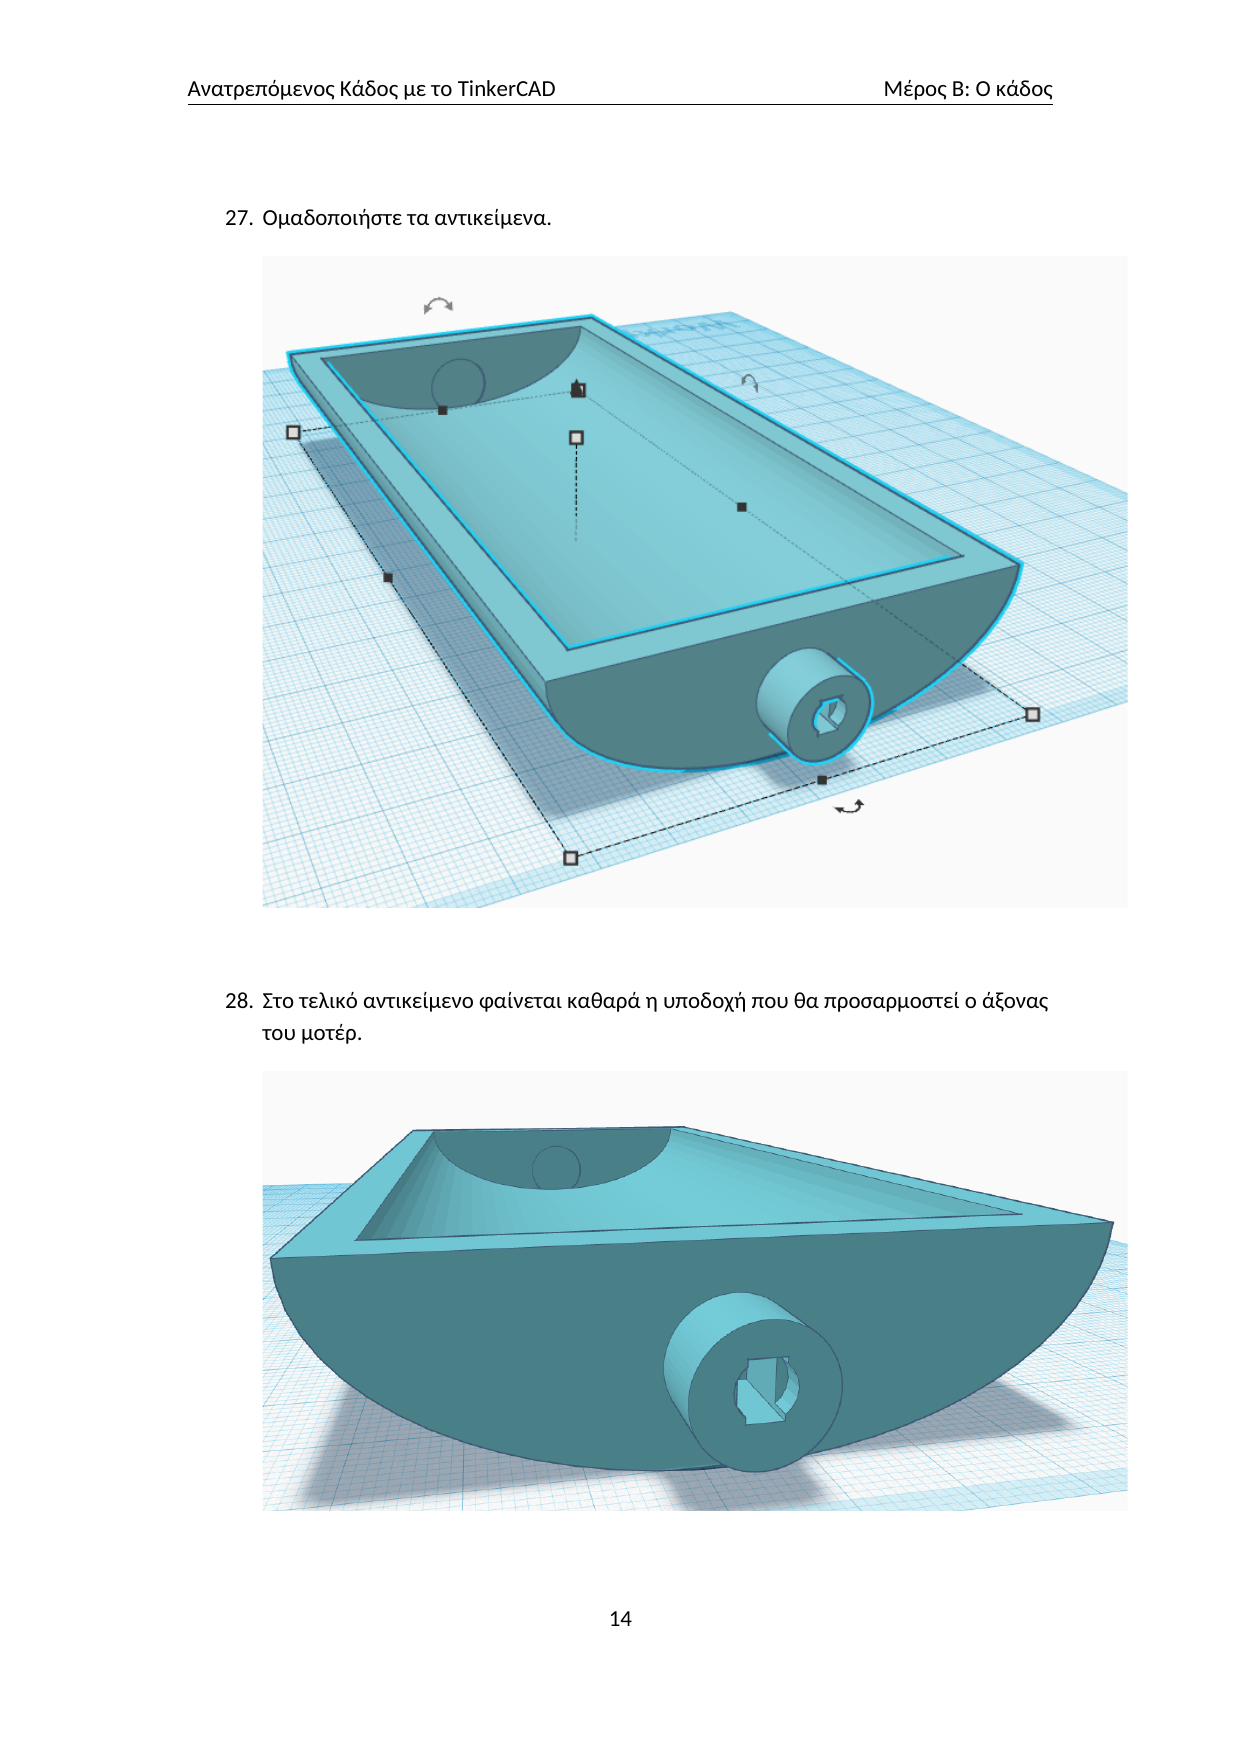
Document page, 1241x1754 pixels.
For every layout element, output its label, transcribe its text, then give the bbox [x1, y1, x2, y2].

list Ομαδοποιήστε τα αντικείμενα. [225, 203, 1053, 231]
list Στο τελικό αντικείμενο φαίνεται καθαρά η υποδοχή που θα προσαρμοστεί ο άξονας του μοτέρ. [225, 986, 1053, 1046]
